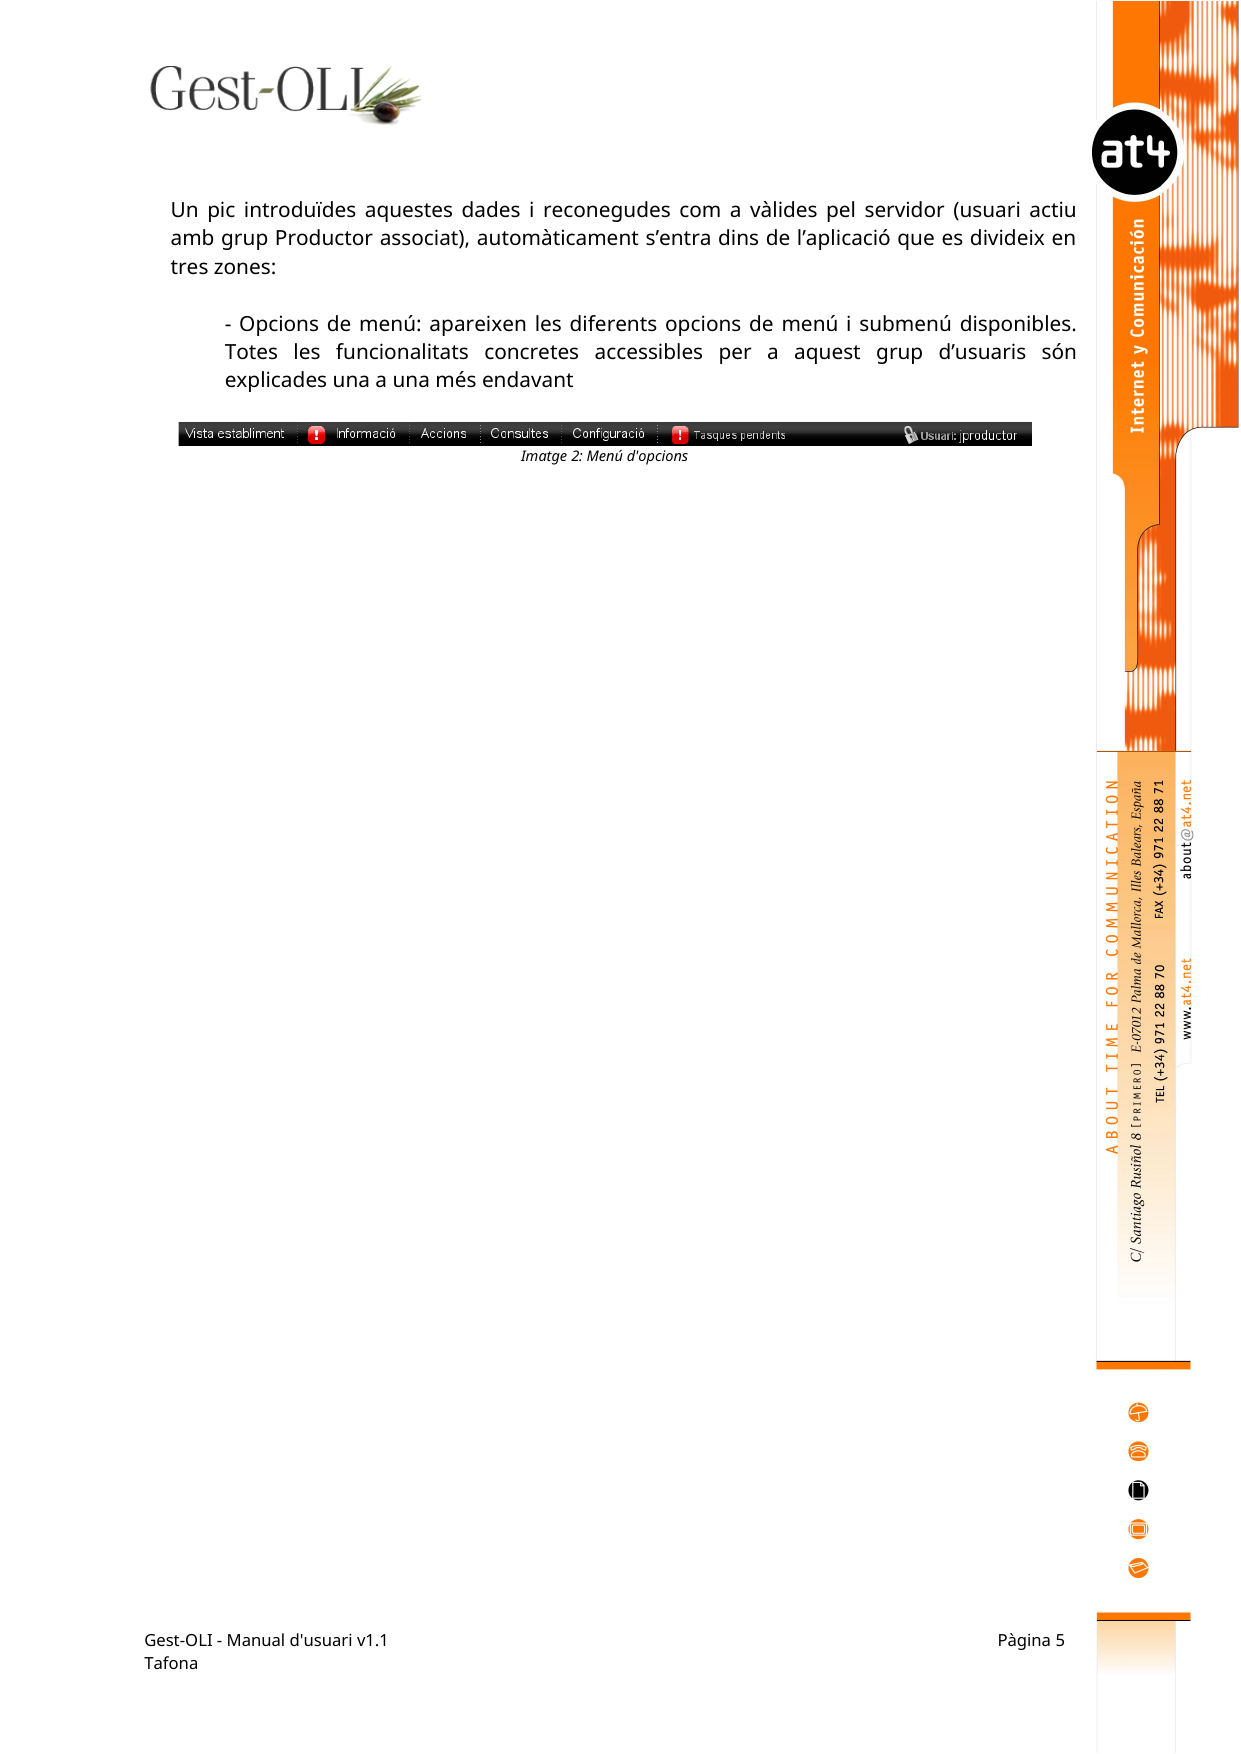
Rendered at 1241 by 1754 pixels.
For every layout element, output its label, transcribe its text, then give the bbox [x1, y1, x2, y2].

picture [149, 66, 423, 126]
text Imatge 2: Menú d'opcions [179, 446, 1032, 465]
picture [178, 422, 1032, 446]
picture [1085, 1, 1239, 1753]
text Un pic introduïdes aquestes dades i reconegudes com a vàlides pel servidor (usuari actiu amb grup Productor associat), automàticament s’entra dins de l’aplicació que es divideix en tres zones: [170, 195, 1078, 280]
list - Opcions de menú: apareixen les diferents opcions de menú i submenú disponibles. Totes les funcionalitats concretes accessibles per a aquest grup d’usuaris són explicades una a una més endavant [207, 309, 1078, 394]
